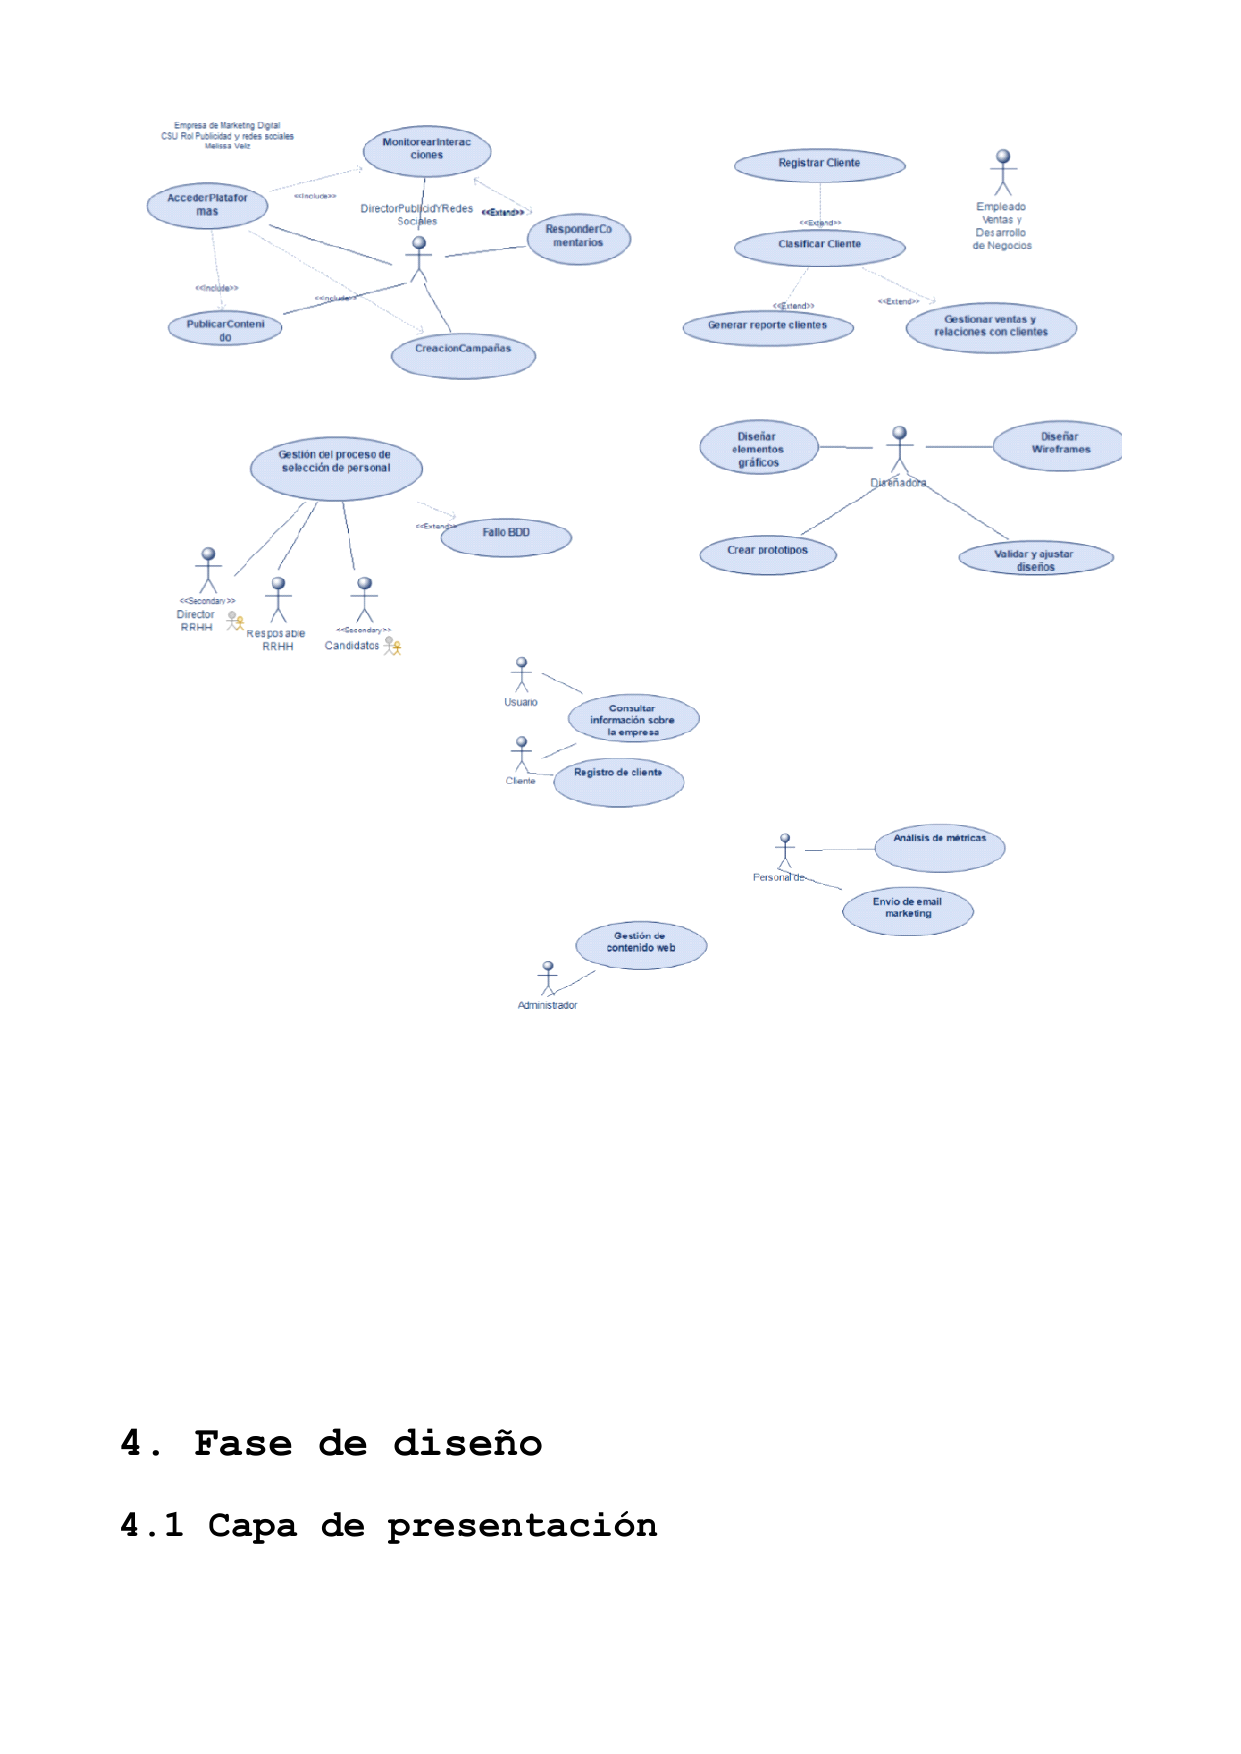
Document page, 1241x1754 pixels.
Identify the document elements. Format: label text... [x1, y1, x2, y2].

picture [118, 118, 1122, 1040]
text 4. Fase de diseño [118, 1420, 1122, 1467]
text 4.1 Capa de presentación [118, 1505, 1122, 1547]
